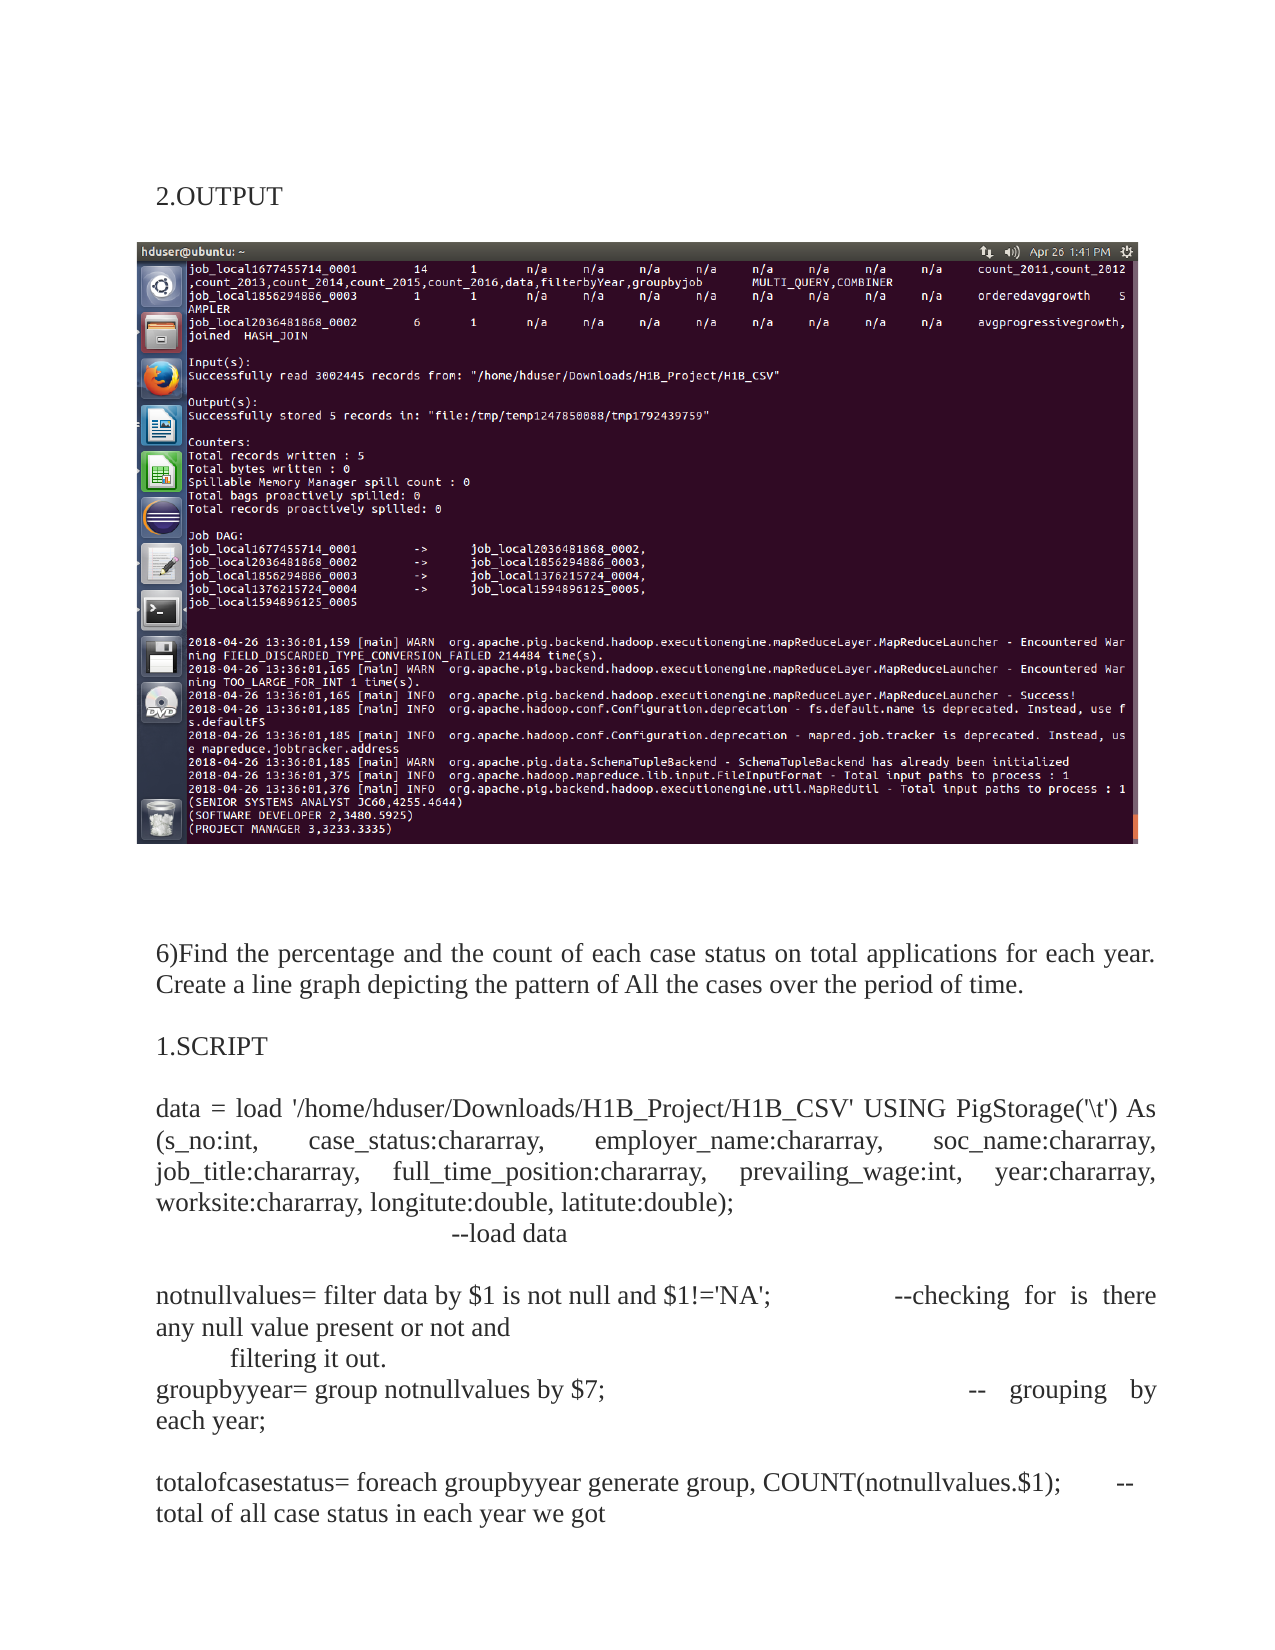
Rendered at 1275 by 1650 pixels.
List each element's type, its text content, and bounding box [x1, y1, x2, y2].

text totalofcasestatus= foreach groupbyyear generate group, COUNT(notnullvalues.$1); --total of all case status in each year we got [156, 1466, 1157, 1529]
text data = load '/home/hduser/Downloads/H1B_Project/H1B_CSV' USING PigStorage('\t') As (s_no:int, case_status:chararray, employer_name:chararray, soc_name:chararray, job_title:chararray, full_time_position:chararray, prevailing_wage:int, year:chararray, worksite:chararray, longitute:double, latitute:double); [156, 1093, 1157, 1217]
text groupbyyear= group notnullvalues by $7; -- grouping by each year; [156, 1373, 1157, 1435]
text notnullvalues= filter data by $1 is not null and $1!='NA'; --checking for is there any null value present or not and filtering it out. [156, 1279, 1157, 1373]
text 1.SCRIPT [156, 1030, 1157, 1061]
text --load data [156, 1217, 1157, 1248]
text 6)Find the percentage and the count of each case status on total applications for each year. Create a line graph depicting the pattern of All the cases over the period of time. [156, 937, 1157, 999]
picture [136, 242, 1139, 844]
text 2.OUTPUT [156, 180, 1157, 212]
